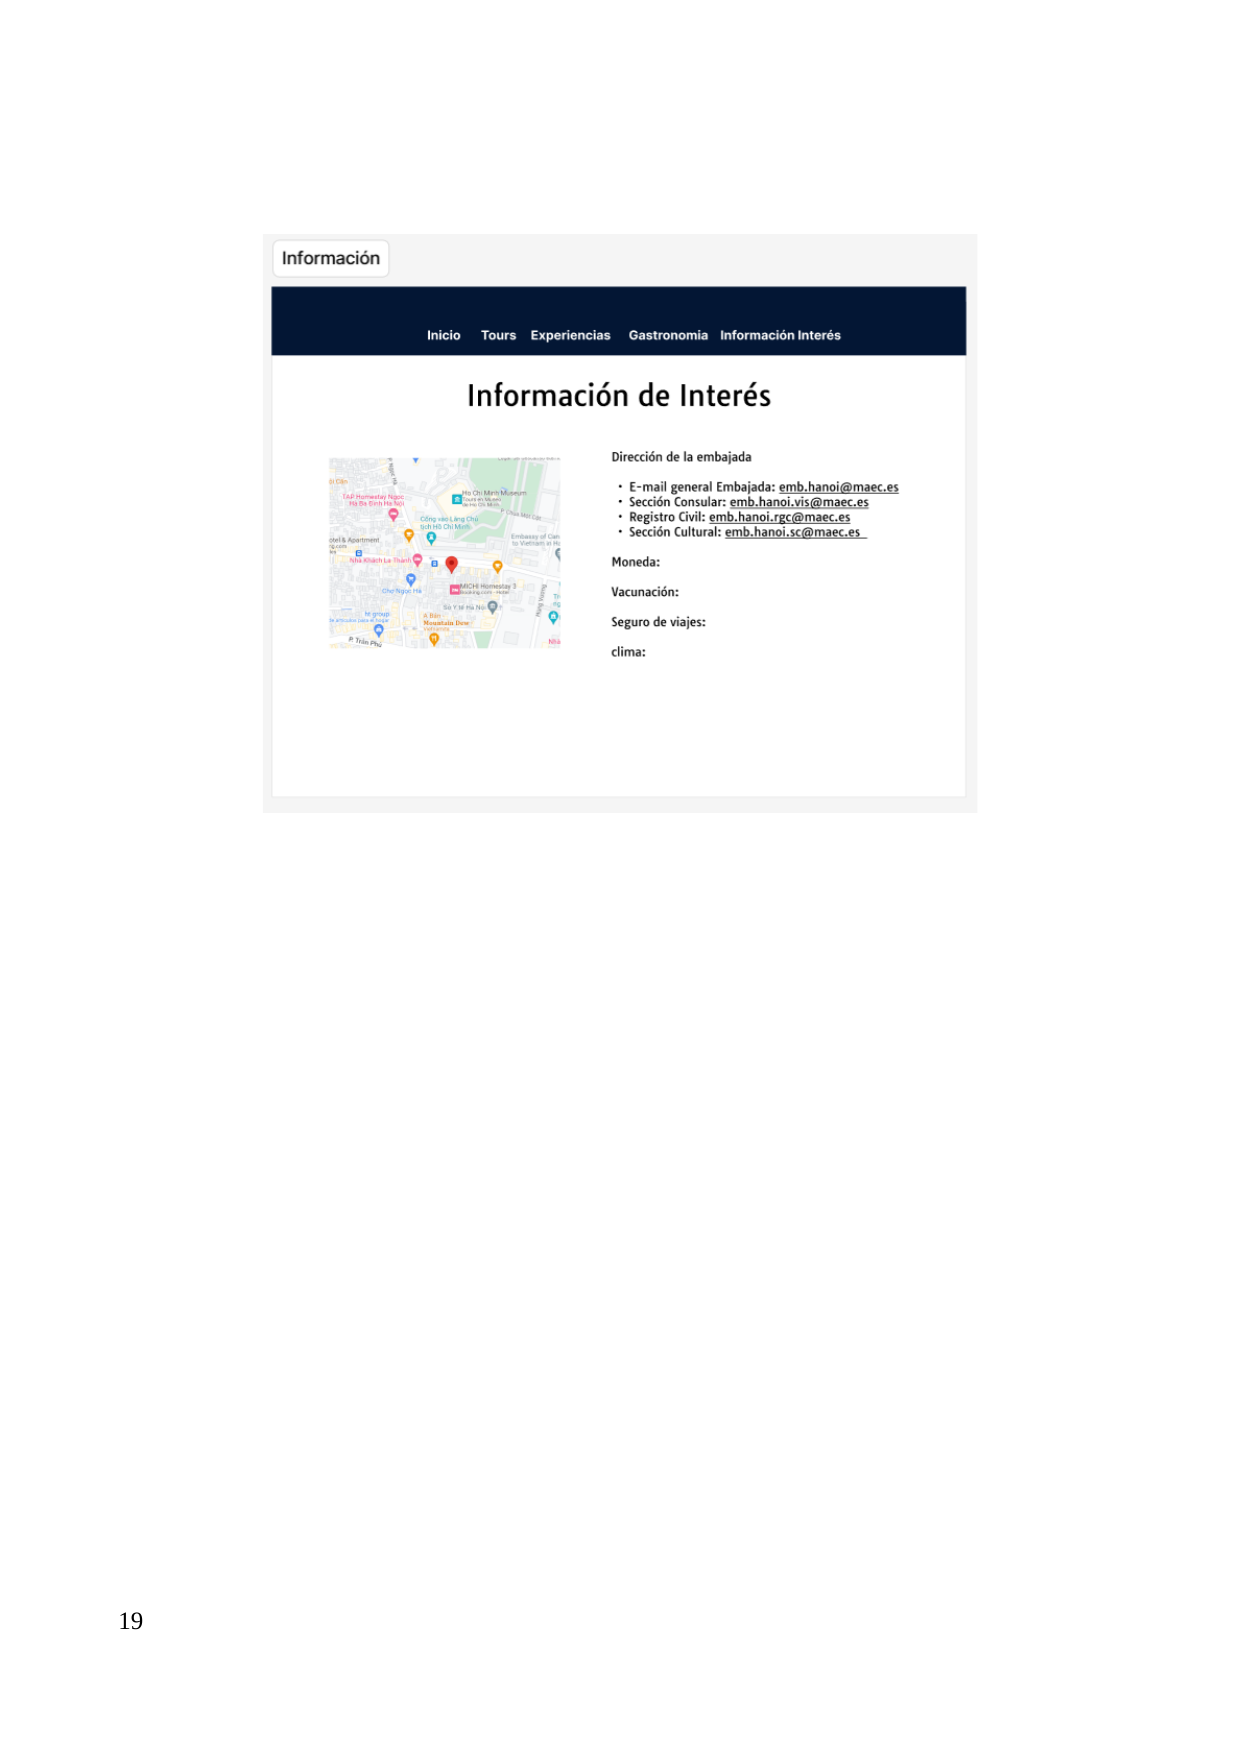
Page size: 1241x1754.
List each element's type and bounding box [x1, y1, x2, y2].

picture [262, 234, 978, 813]
